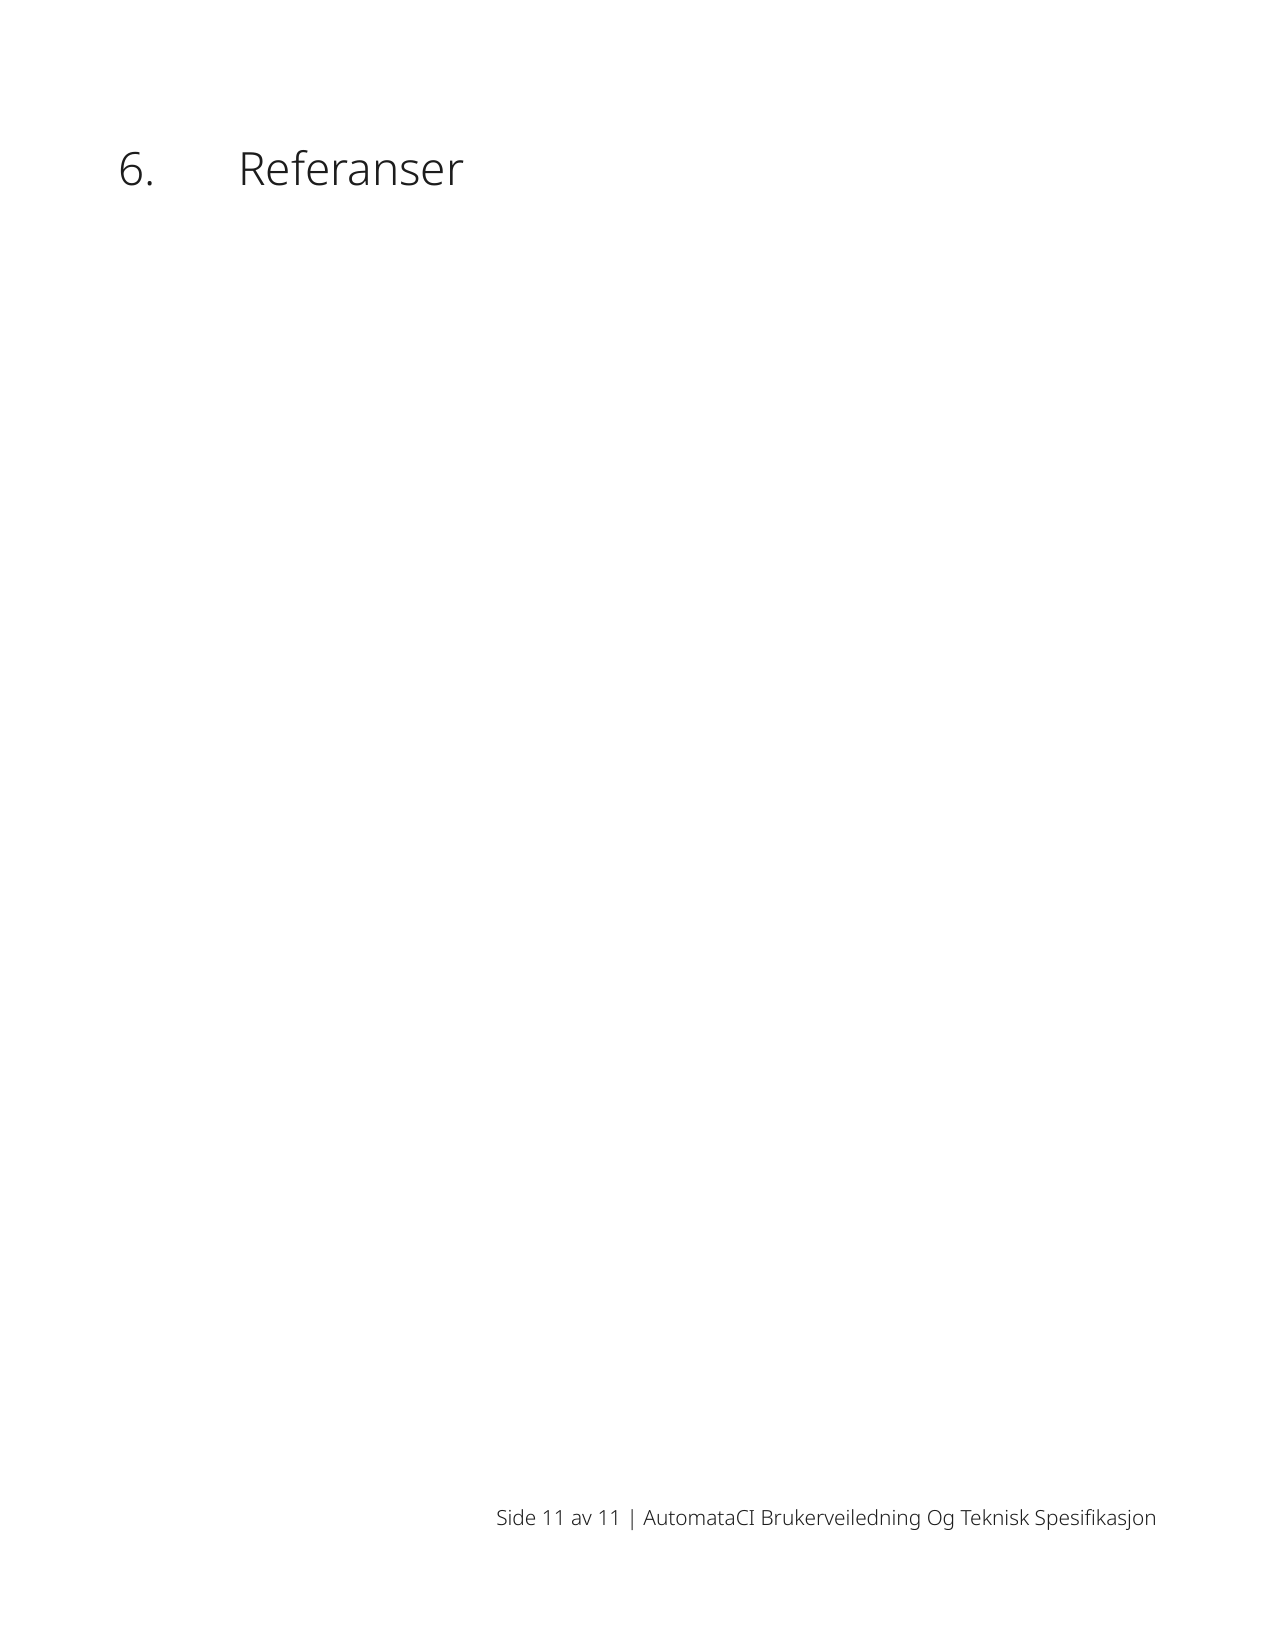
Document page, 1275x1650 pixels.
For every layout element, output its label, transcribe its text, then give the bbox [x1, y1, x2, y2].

subtitle Referanser [118, 136, 1157, 198]
